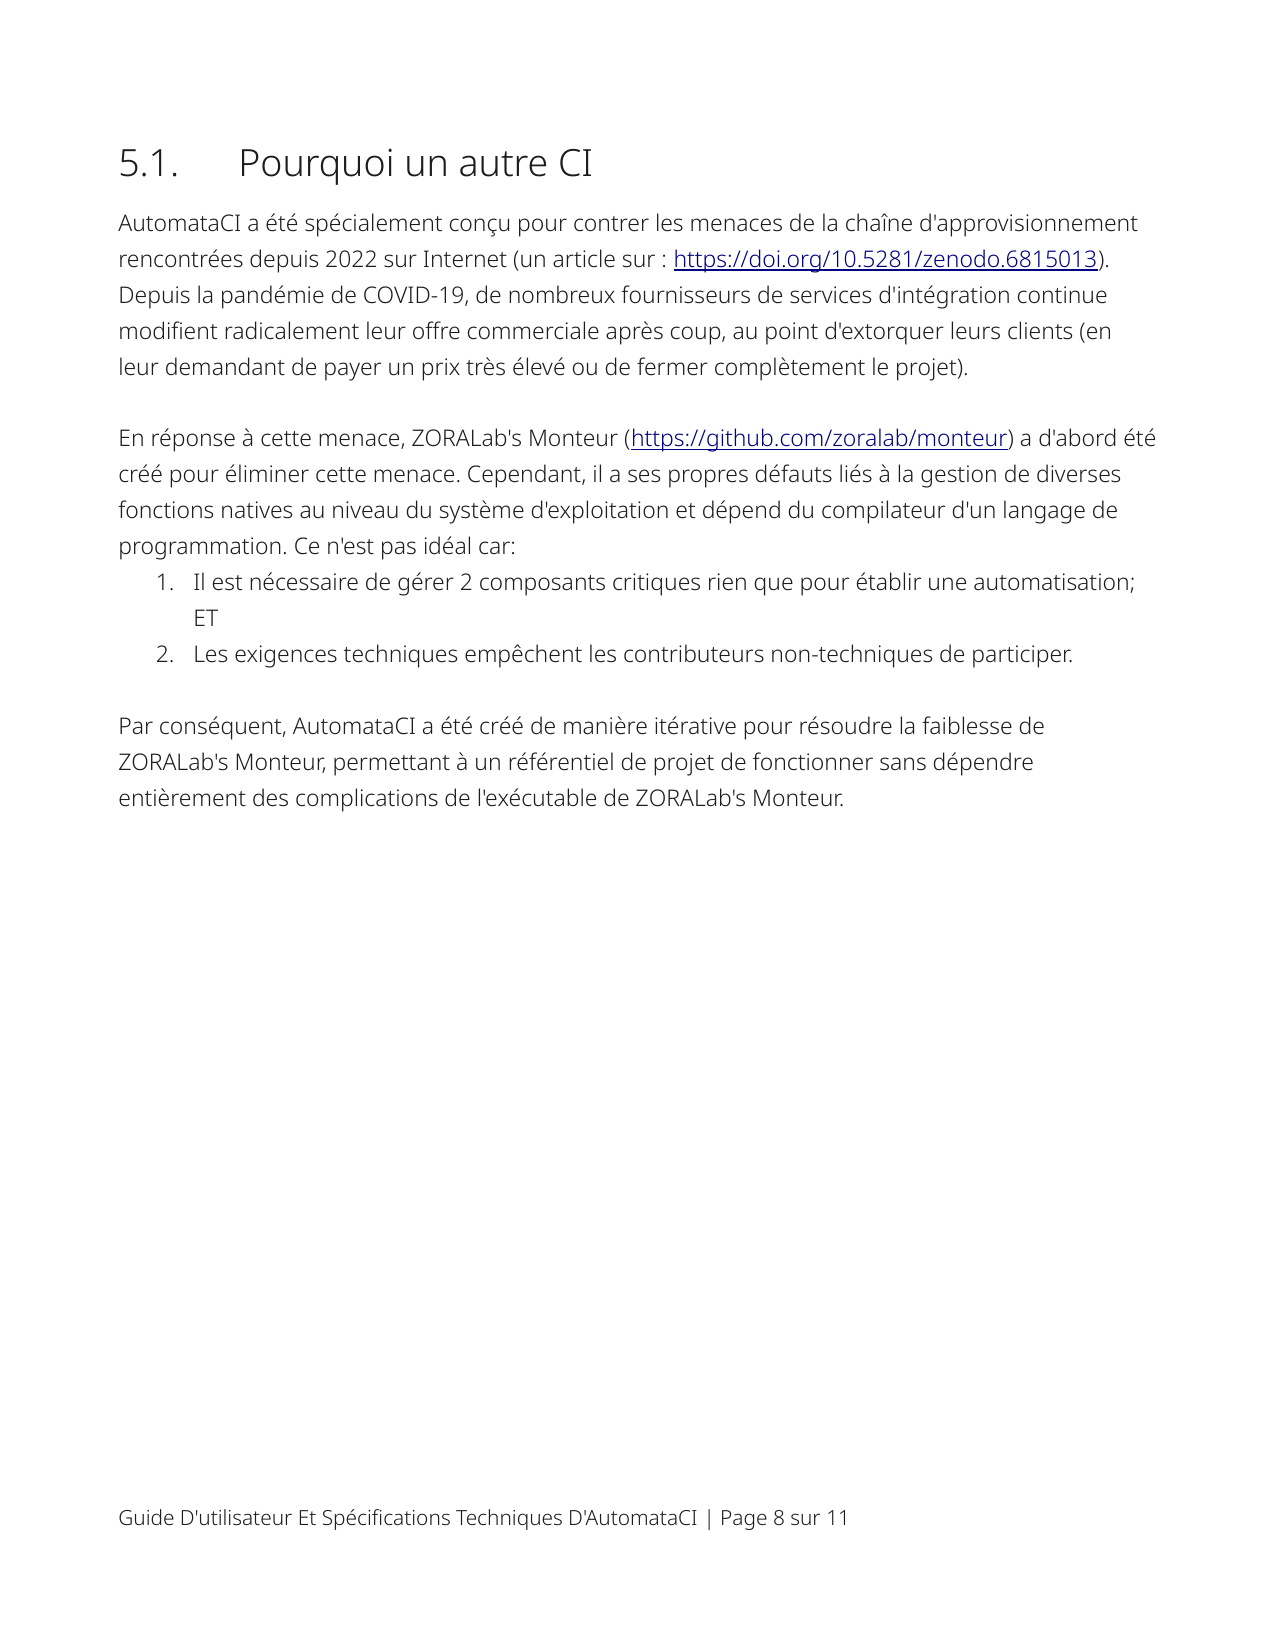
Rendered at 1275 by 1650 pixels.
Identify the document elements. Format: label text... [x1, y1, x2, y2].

text AutomataCI a été spécialement conçu pour contrer les menaces de la chaîne d'approvisionnement rencontrées depuis 2022 sur Internet (un article sur : https://doi.org/10.5281/zenodo.6815013). Depuis la pandémie de COVID-19, de nombreux fournisseurs de services d'intégration continue modifient radicalement leur offre commerciale après coup, au point d'extorquer leurs clients (en leur demandant de payer un prix très élevé ou de fermer complètement le projet). [118, 207, 1157, 382]
subtitle Pourquoi un autre CI [118, 136, 1157, 187]
text Par conséquent, AutomataCI a été créé de manière itérative pour résoudre la faiblesse de ZORALab's Monteur, permettant à un référentiel de projet de fonctionner sans dépendre entièrement des complications de l'exécutable de ZORALab's Monteur. [118, 710, 1157, 813]
text En réponse à cette menace, ZORALab's Monteur (https://github.com/zoralab/monteur) a d'abord été créé pour éliminer cette menace. Cependant, il a ses propres défauts liés à la gestion de diverses fonctions natives au niveau du système d'exploitation et dépend du compilateur d'un langage de programmation. Ce n'est pas idéal car: [118, 422, 1157, 561]
list Les exigences techniques empêchent les contributeurs non-techniques de participer. [156, 638, 1157, 669]
list Il est nécessaire de gérer 2 composants critiques rien que pour établir une automatisation; ET [156, 566, 1157, 633]
